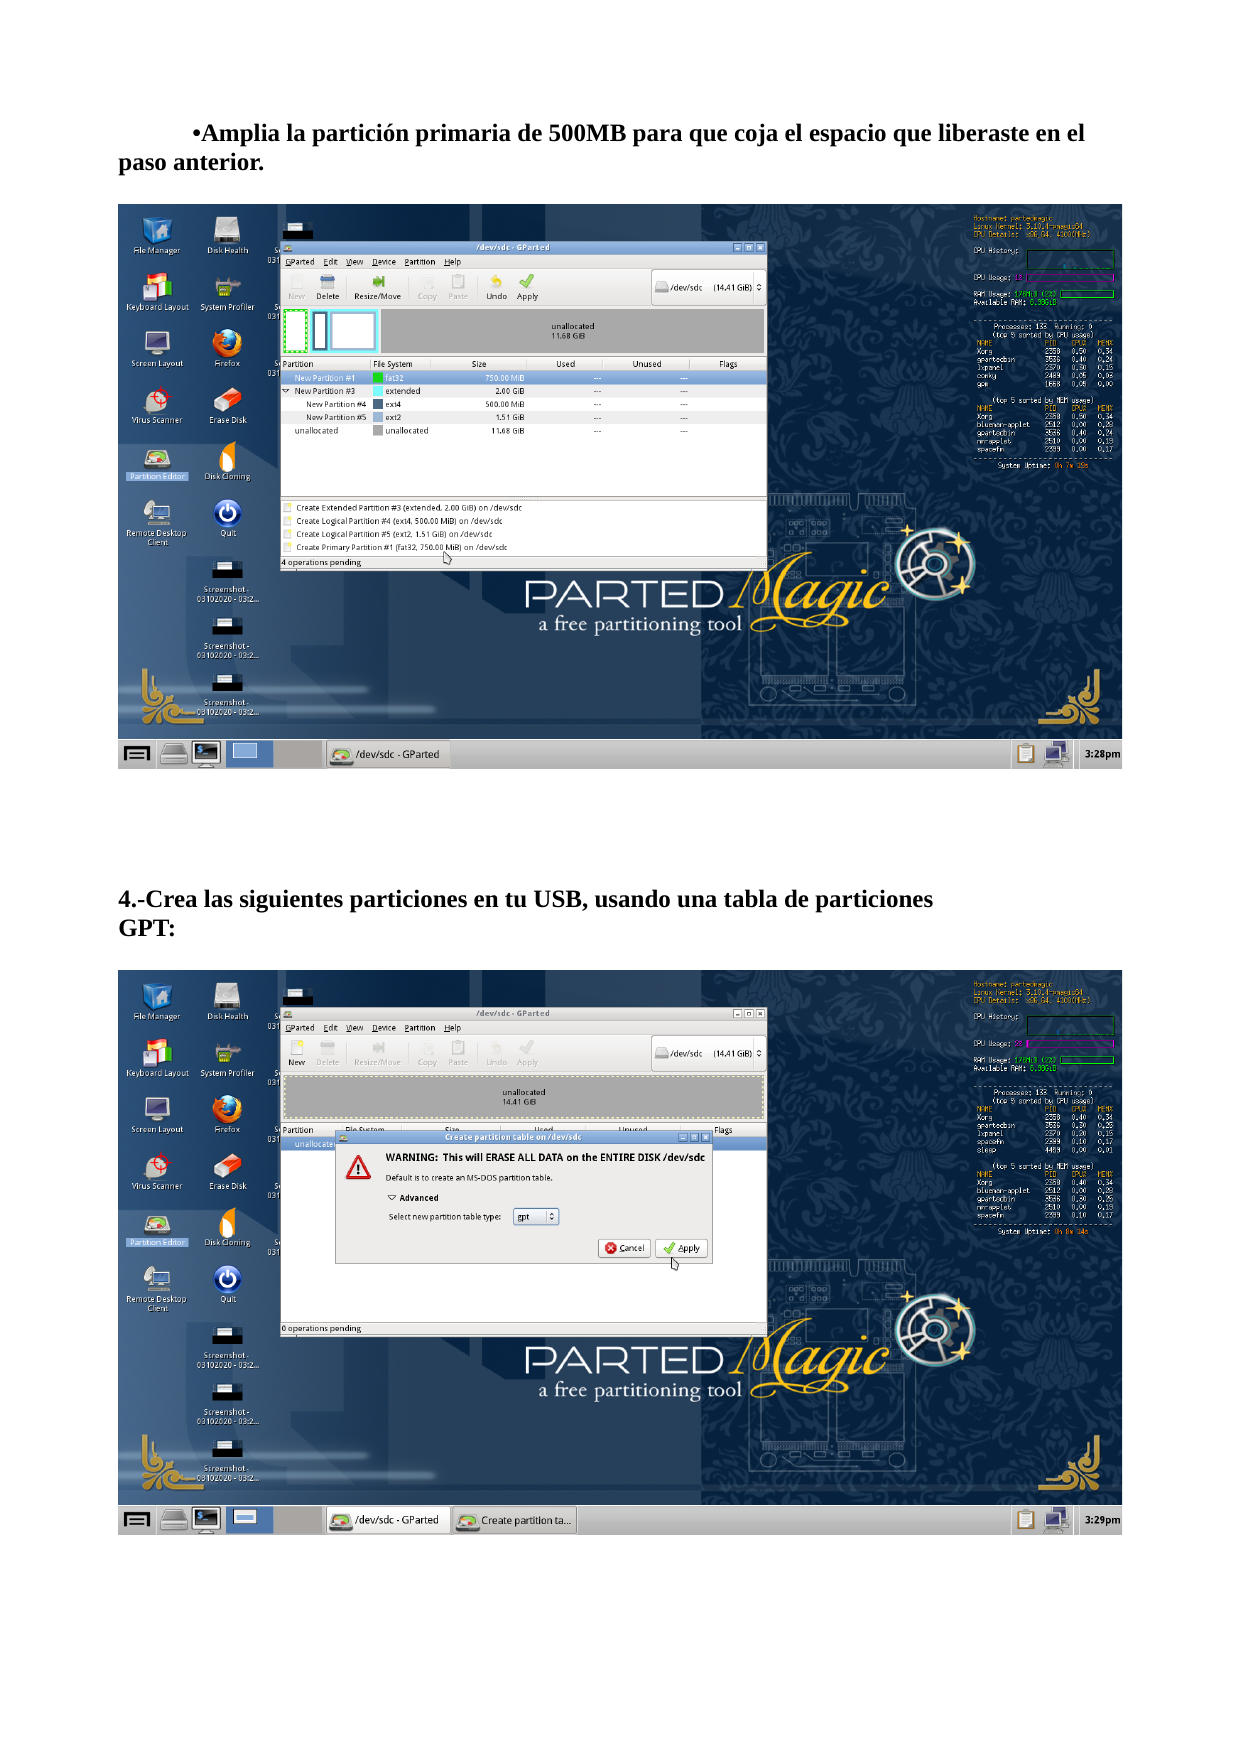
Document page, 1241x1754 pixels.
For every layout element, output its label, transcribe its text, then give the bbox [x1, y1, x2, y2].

text •Amplia la partición primaria de 500MB para que coja el espacio que liberaste en el paso anterior. [118, 118, 1122, 176]
text 4.-Crea las siguientes particiones en tu USB, usando una tabla de particiones [118, 884, 1122, 913]
picture [118, 970, 1123, 1535]
picture [118, 204, 1123, 769]
text GPT: [118, 913, 1122, 942]
